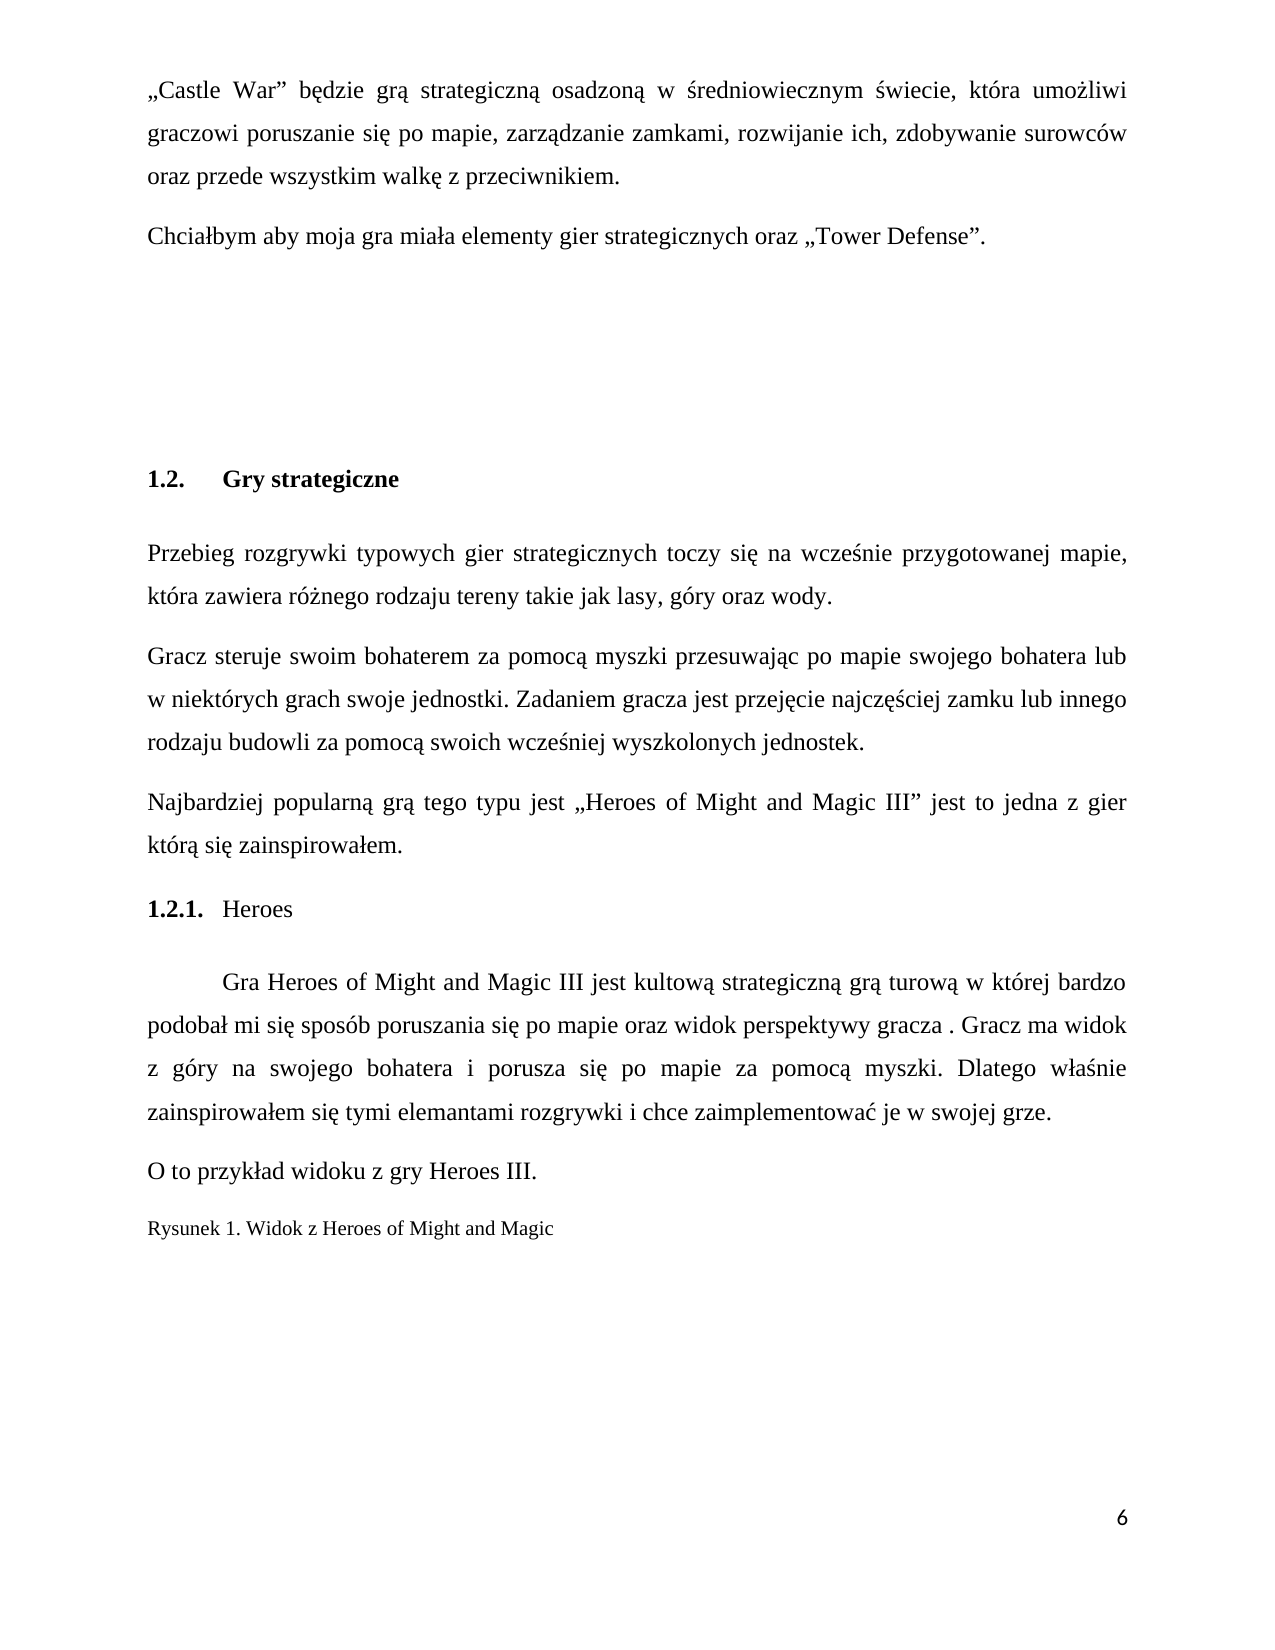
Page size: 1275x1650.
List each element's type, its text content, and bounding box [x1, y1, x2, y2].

text Gracz steruje swoim bohaterem za pomocą myszki przesuwając po mapie swojego bohatera lub w niektórych grach swoje jednostki. Zadaniem gracza jest przejęcie najczęściej zamku lub innego rodzaju budowli za pomocą swoich wcześniej wyszkolonych jednostek. [147, 641, 1128, 756]
text Rysunek 1. Widok z Heroes of Might and Magic [147, 1216, 1128, 1240]
text Najbardziej popularną grą tego typu jest „Heroes of Might and Magic III” jest to jedna z gier którą się zainspirowałem. [147, 787, 1128, 859]
list „Castle War” będzie grą strategiczną osadzoną w średniowiecznym świecie, która umożliwi graczowi poruszanie się po mapie, zarządzanie zamkami, rozwijanie ich, zdobywanie surowców oraz przede wszystkim walkę z przeciwnikiem. [147, 75, 1128, 190]
text Chciałbym aby moja gra miała elementy gier strategicznych oraz „Tower Defense”. [147, 221, 1128, 250]
list Heroes [147, 894, 1128, 923]
text Przebieg rozgrywki typowych gier strategicznych toczy się na wcześnie przygotowanej mapie, która zawiera różnego rodzaju tereny takie jak lasy, góry oraz wody. [147, 538, 1128, 610]
text Gra Heroes of Might and Magic III jest kultową strategiczną grą turową w której bardzo podobał mi się sposób poruszania się po mapie oraz widok perspektywy gracza . Gracz ma widok z góry na swojego bohatera i porusza się po mapie za pomocą myszki. Dlatego właśnie zainspirowałem się tymi elemantami rozgrywki i chce zaimplementować je w swojej grze. [147, 967, 1128, 1125]
text O to przykład widoku z gry Heroes III. [147, 1156, 1128, 1185]
list Gry strategiczne [147, 464, 1128, 493]
